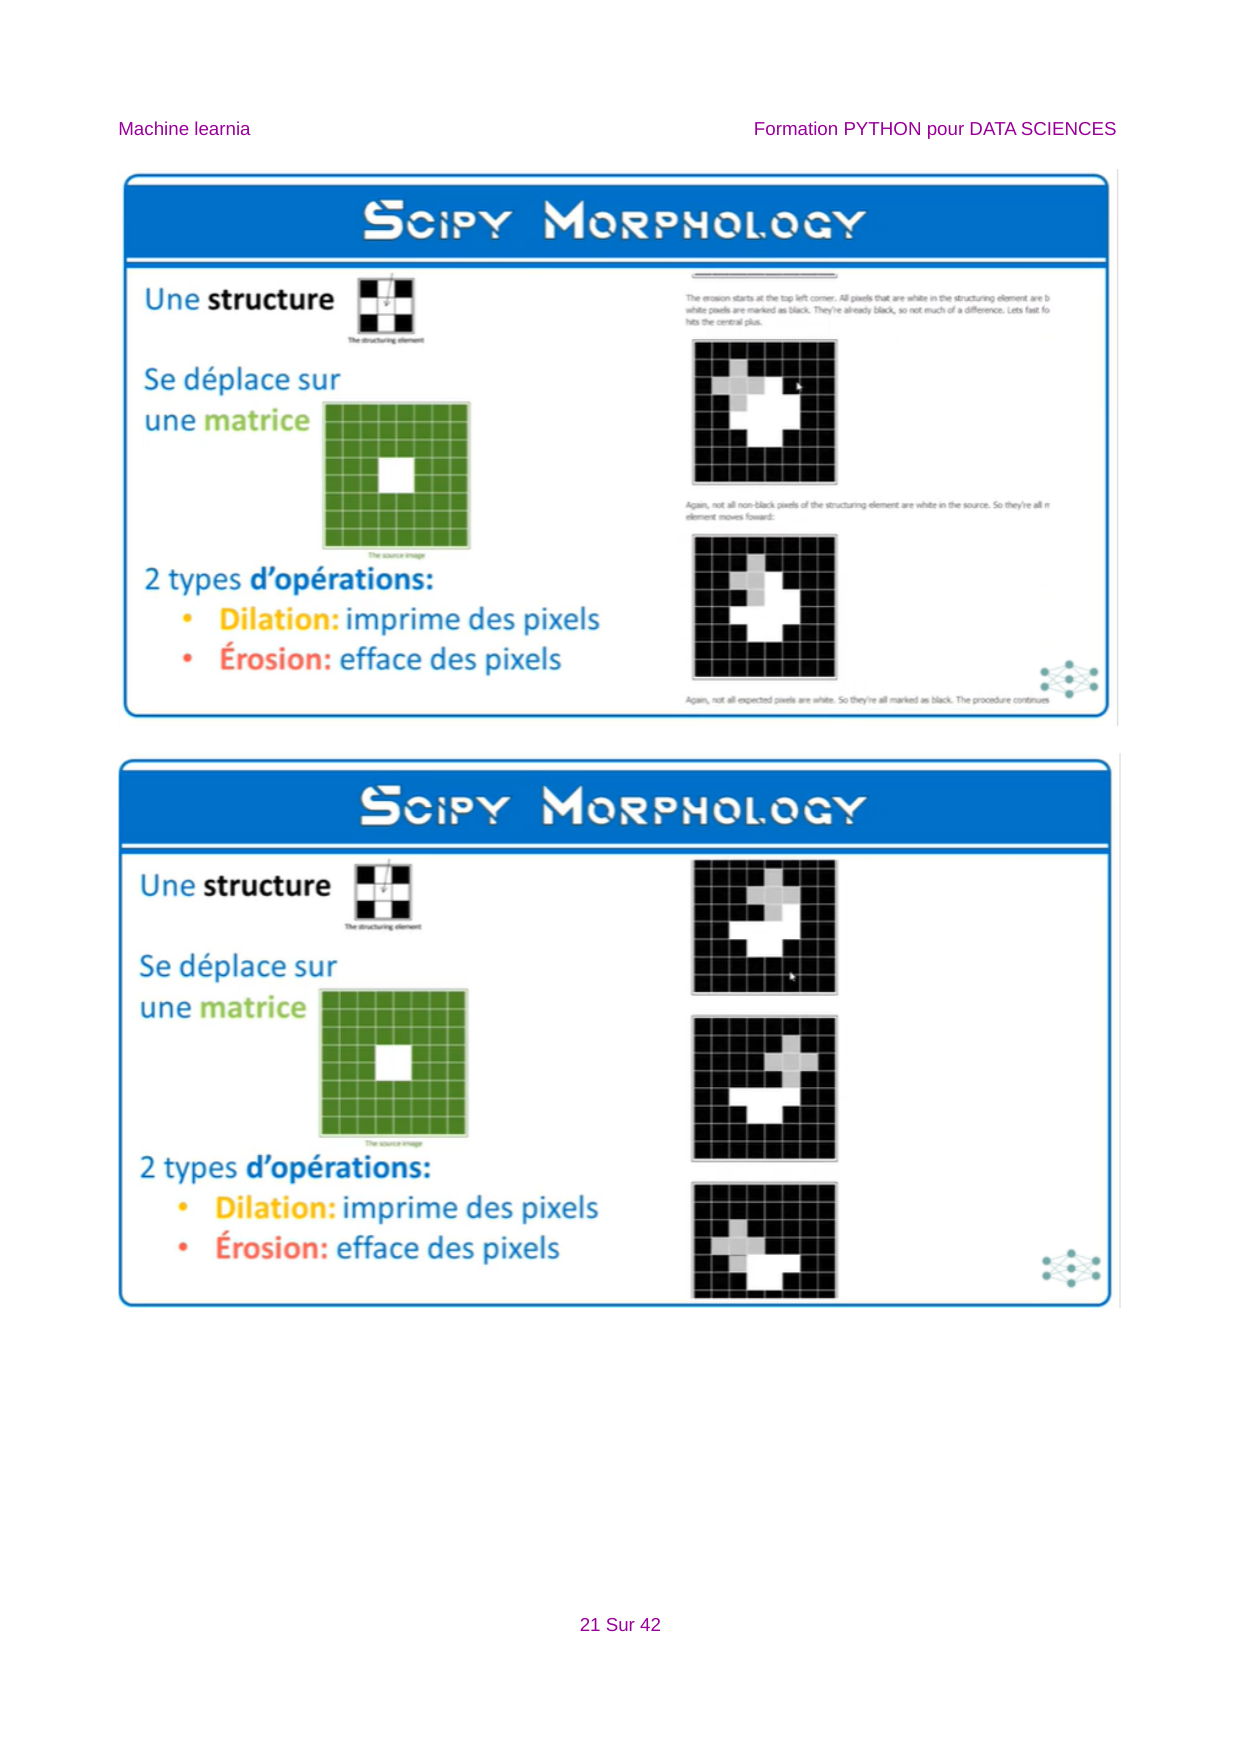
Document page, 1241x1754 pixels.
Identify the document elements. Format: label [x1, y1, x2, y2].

picture [118, 753, 1122, 1308]
picture [118, 169, 1122, 726]
